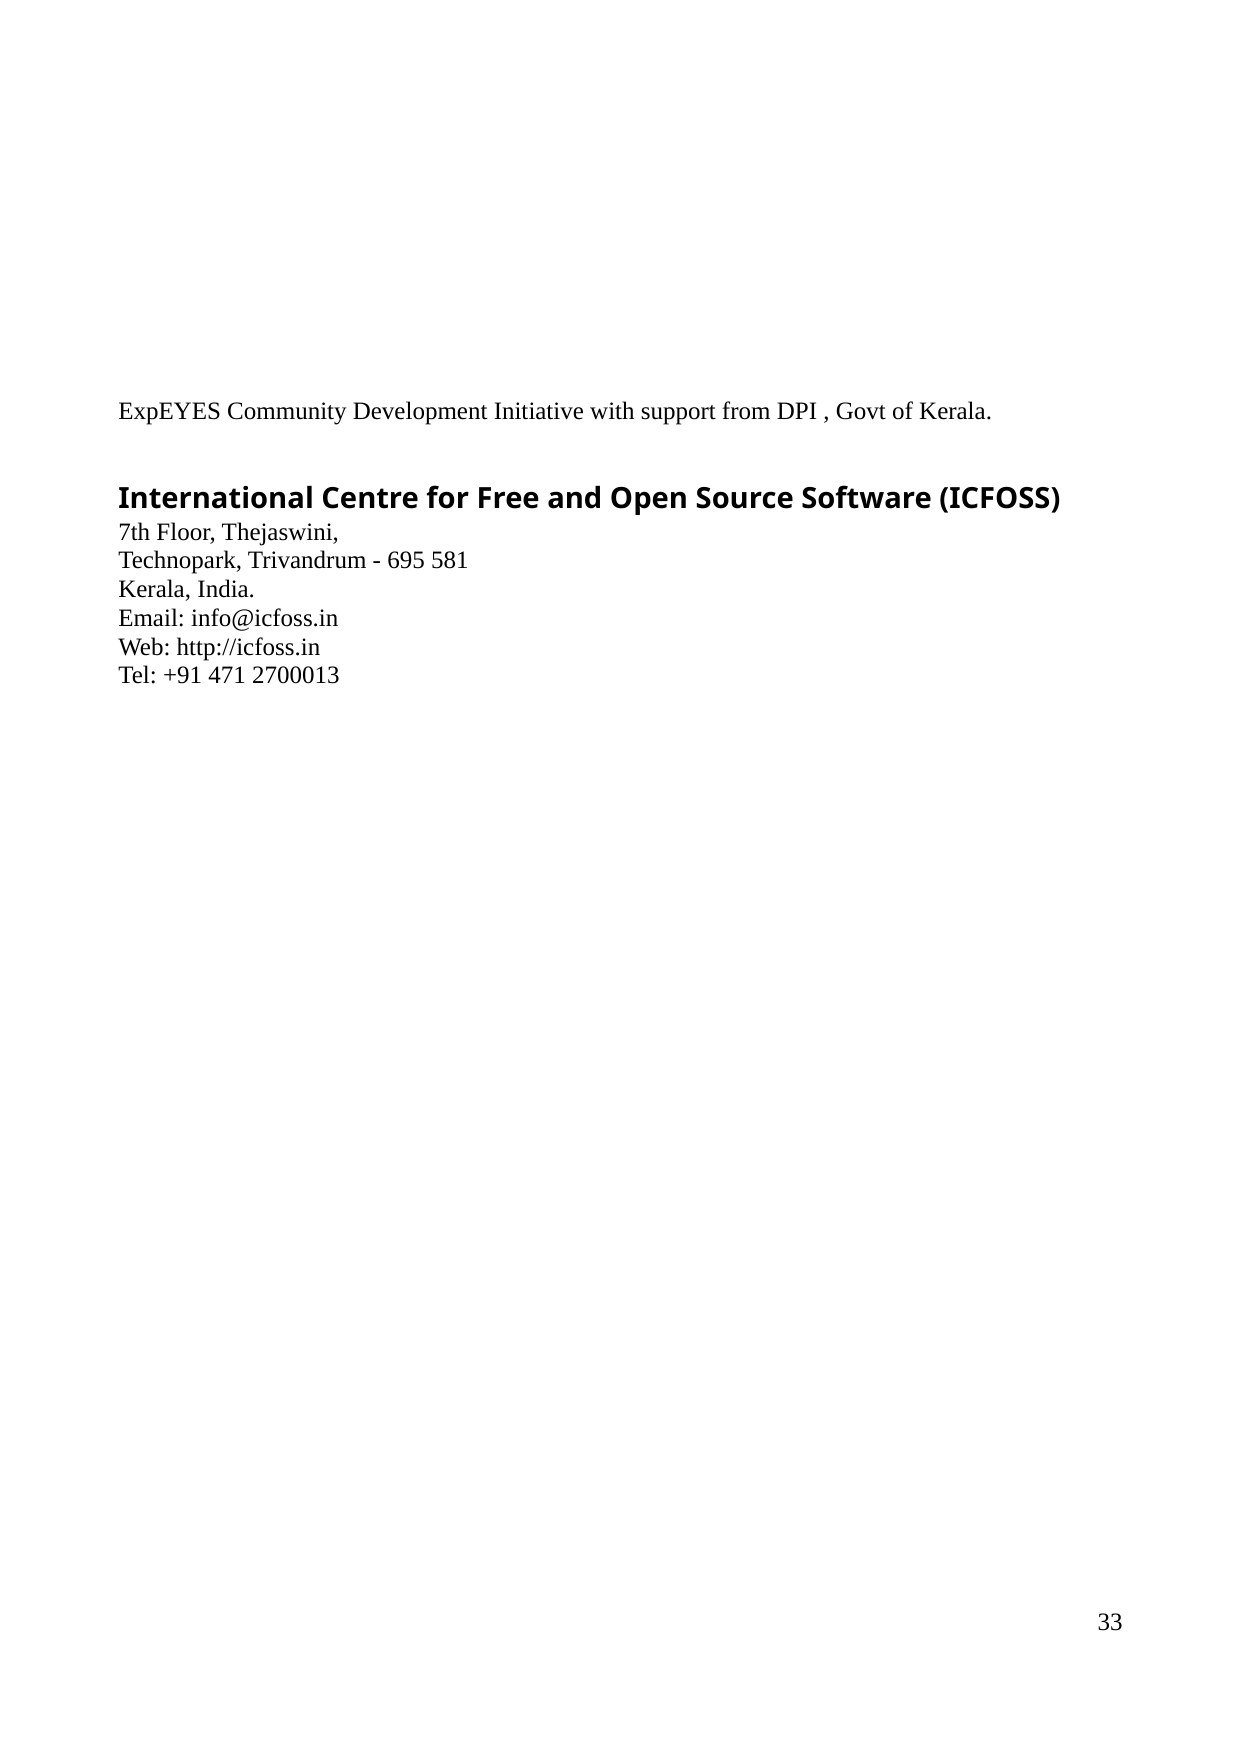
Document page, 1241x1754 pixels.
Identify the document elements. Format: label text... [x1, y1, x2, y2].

text Tel: +91 471 2700013 [118, 660, 1122, 689]
text International Centre for Free and Open Source Software (ICFOSS) [118, 477, 1122, 517]
text Email: info@icfoss.in [118, 603, 1122, 632]
text Web: http://icfoss.in [118, 632, 1122, 660]
text ExpEYES Community Development Initiative with support from DPI , Govt of Kerala. [118, 396, 1122, 425]
text Kerala, India. [118, 574, 1122, 603]
text Technopark, Trivandrum - 695 581 [118, 545, 1122, 574]
text 7th Floor, Thejaswini, [118, 517, 1122, 545]
